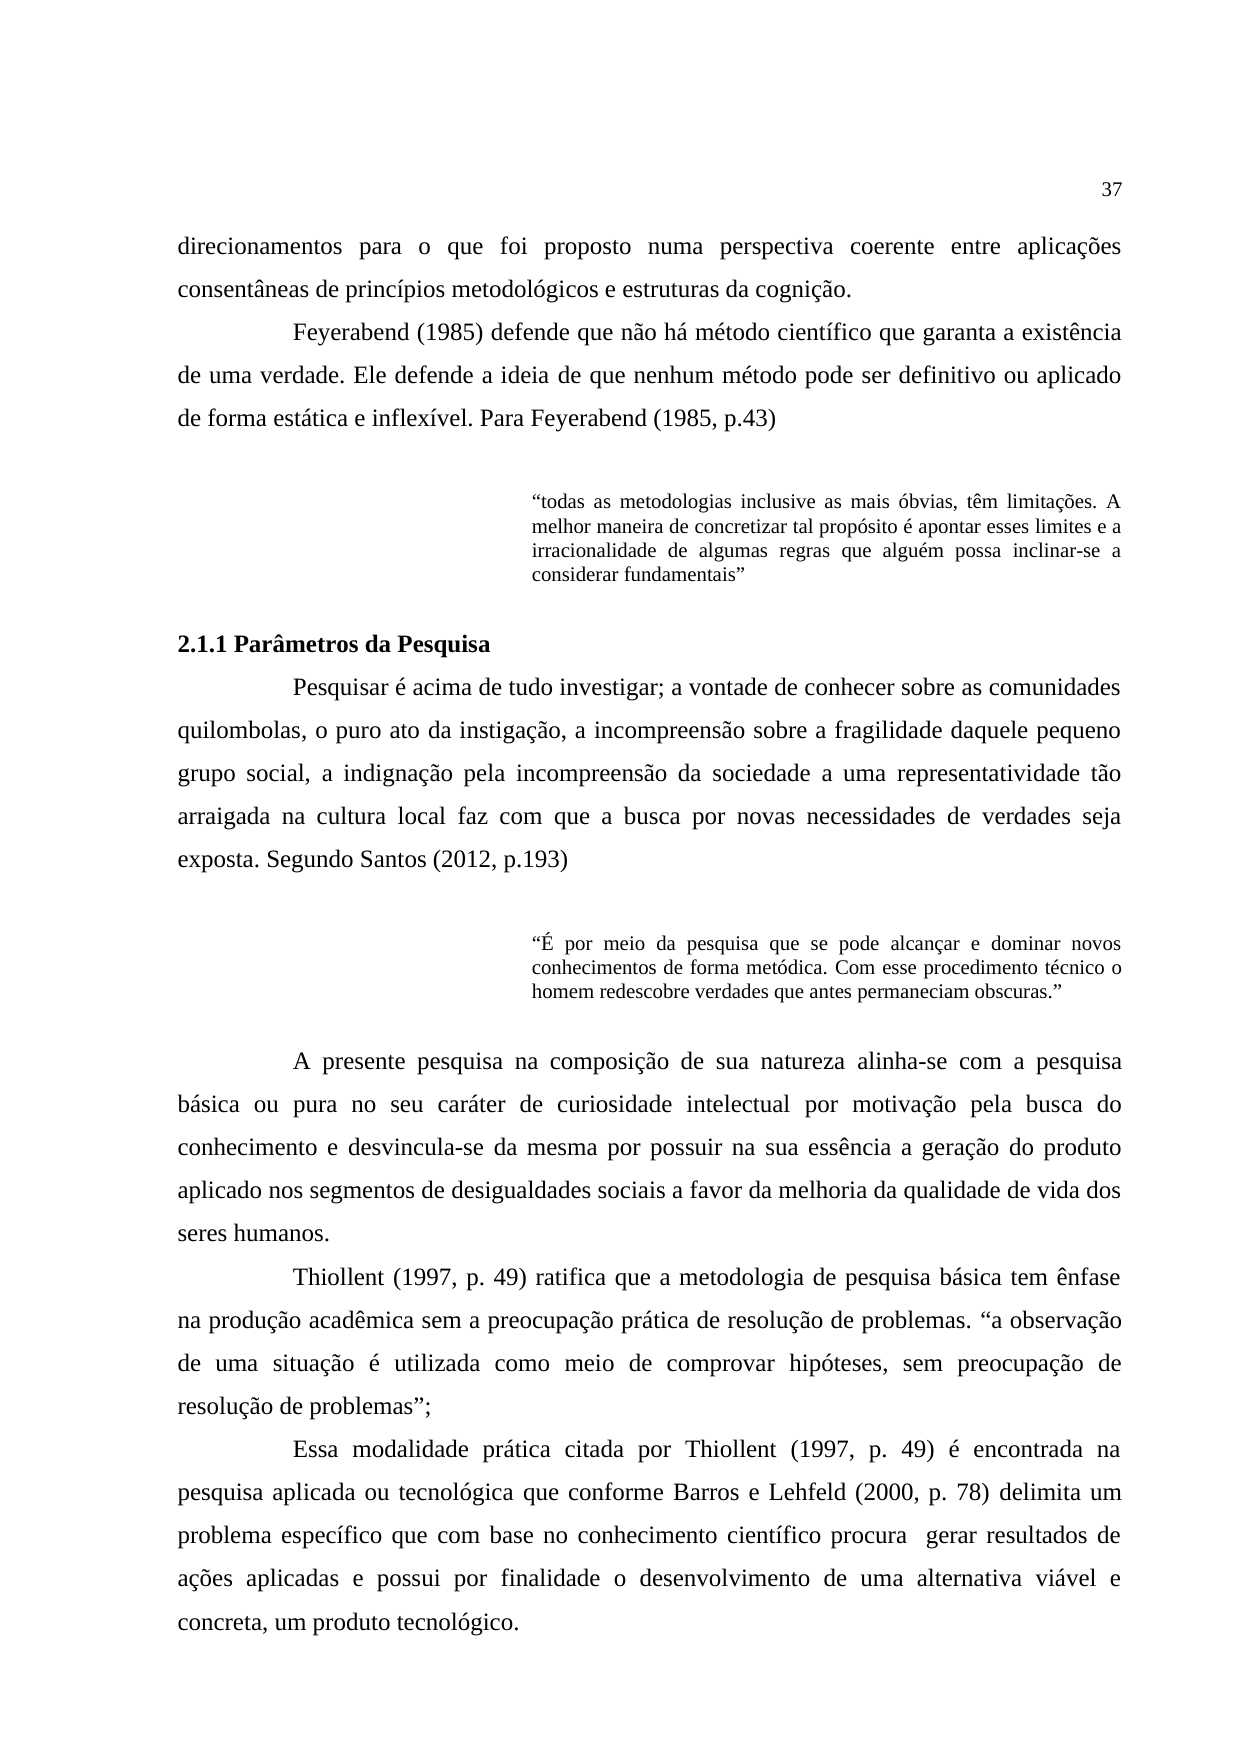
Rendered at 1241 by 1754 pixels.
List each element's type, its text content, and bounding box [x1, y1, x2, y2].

text “todas as metodologias inclusive as mais óbvias, têm limitações. A melhor maneira de concretizar tal propósito é apontar esses limites e a irracionalidade de algumas regras que alguém possa inclinar-se a considerar fundamentais” [532, 489, 1122, 586]
text Essa modalidade prática citada por Thiollent (1997, p. 49) é encontrada na pesquisa aplicada ou tecnológica que conforme Barros e Lehfeld (2000, p. 78) delimita um problema específico que com base no conhecimento científico procura gerar resultados de ações aplicadas e possui por finalidade o desenvolvimento de uma alternativa viável e concreta, um produto tecnológico. [177, 1434, 1122, 1635]
text Thiollent (1997, p. 49) ratifica que a metodologia de pesquisa básica tem ênfase na produção acadêmica sem a preocupação prática de resolução de problemas. “a observação de uma situação é utilizada como meio de comprovar hipóteses, sem preocupação de resolução de problemas”; [177, 1262, 1122, 1420]
text 2.1.1 Parâmetros da Pesquisa [177, 629, 1122, 658]
text Feyerabend (1985) defende que não há método científico que garanta a existência de uma verdade. Ele defende a ideia de que nenhum método pode ser definitivo ou aplicado de forma estática e inflexível. Para Feyerabend (1985, p.43) [177, 317, 1122, 432]
text A presente pesquisa na composição de sua natureza alinha-se com a pesquisa básica ou pura no seu caráter de curiosidade intelectual por motivação pela busca do conhecimento e desvincula-se da mesma por possuir na sua essência a geração do produto aplicado nos segmentos de desigualdades sociais a favor da melhoria da qualidade de vida dos seres humanos. [177, 1046, 1122, 1247]
text Pesquisar é acima de tudo investigar; a vontade de conhecer sobre as comunidades quilombolas, o puro ato da instigação, a incompreensão sobre a fragilidade daquele pequeno grupo social, a indignação pela incompreensão da sociedade a uma representatividade tão arraigada na cultura local faz com que a busca por novas necessidades de verdades seja exposta. Segundo Santos (2012, p.193) [177, 672, 1122, 873]
text “É por meio da pesquisa que se pode alcançar e dominar novos conhecimentos de forma metódica. Com esse procedimento técnico o homem redescobre verdades que antes permaneciam obscuras.” [532, 931, 1122, 1003]
text direcionamentos para o que foi proposto numa perspectiva coerente entre aplicações consentâneas de princípios metodológicos e estruturas da cognição. [177, 231, 1122, 303]
